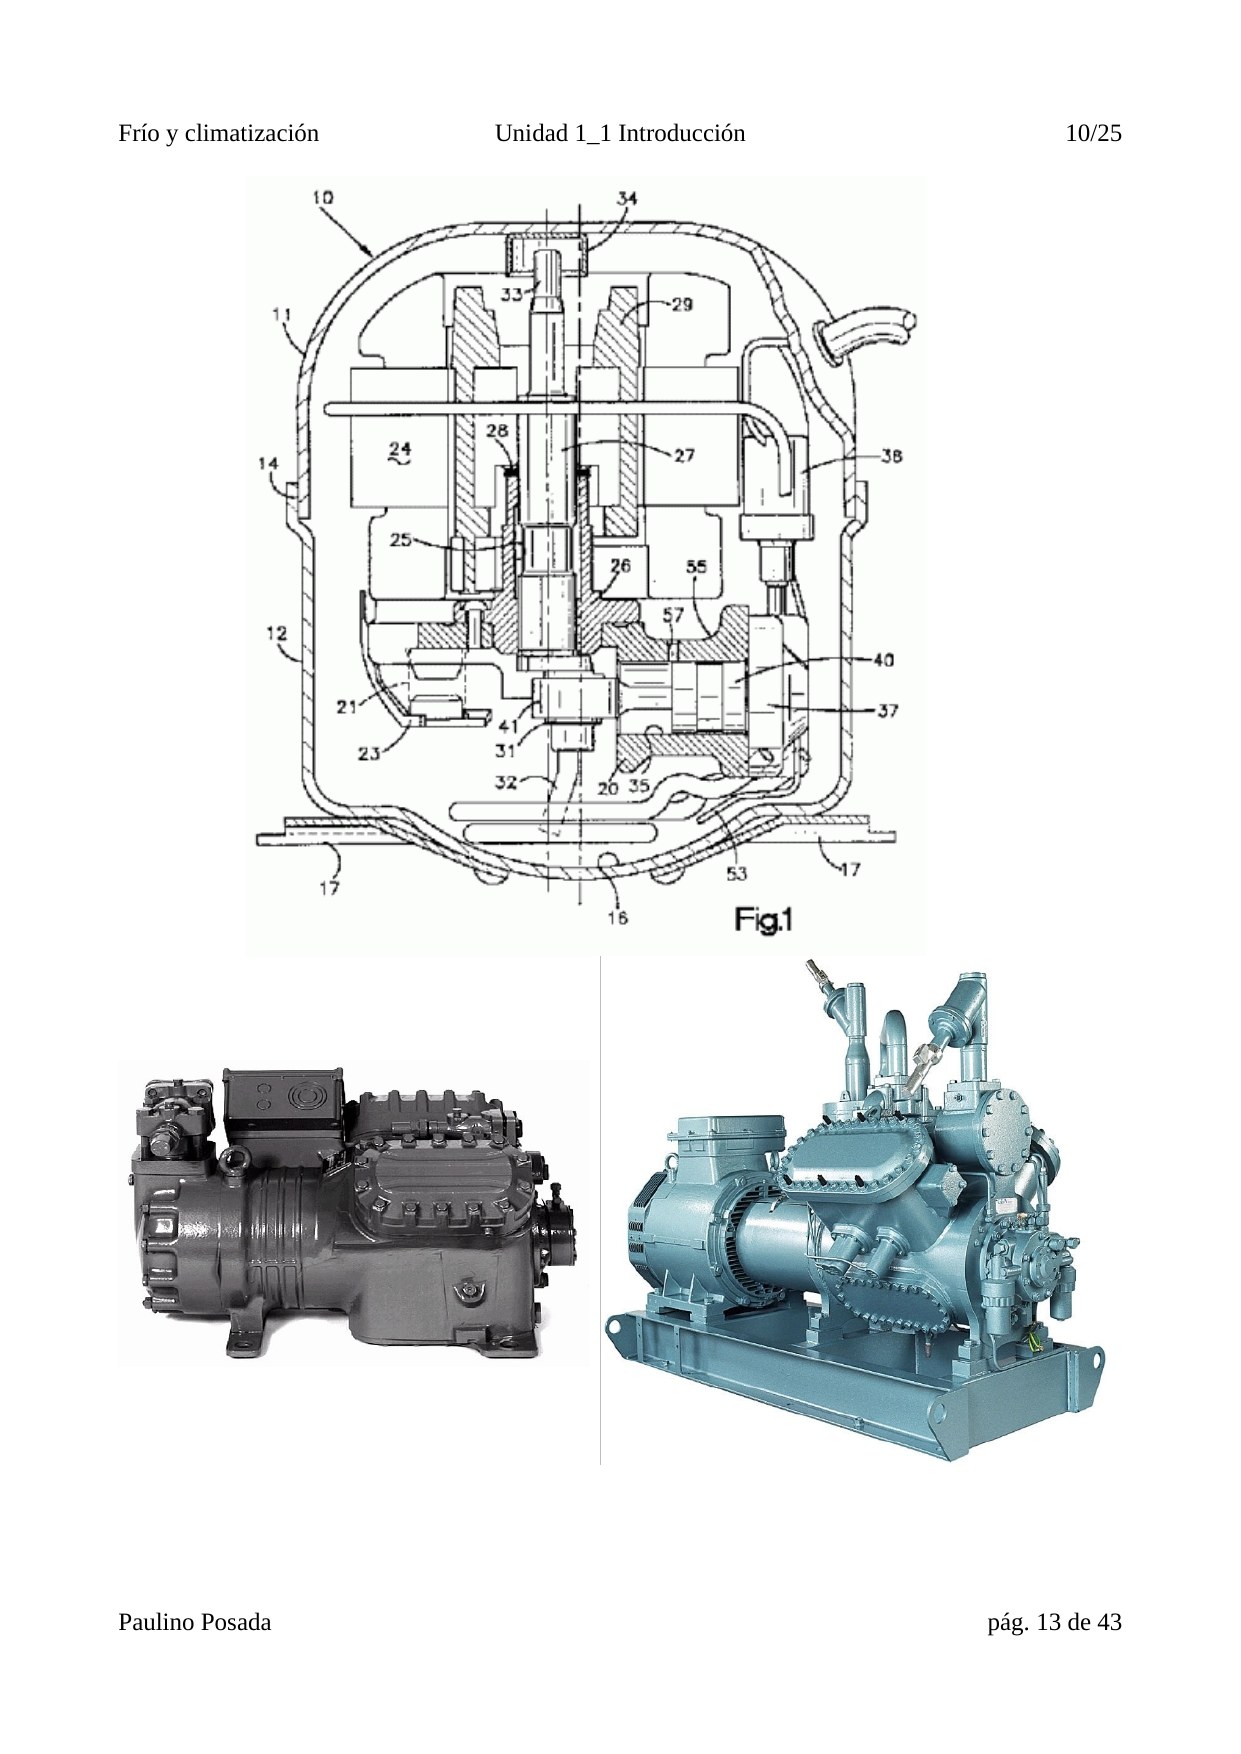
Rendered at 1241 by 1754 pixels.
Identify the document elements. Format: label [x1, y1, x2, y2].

picture [233, 176, 1122, 1469]
picture [118, 1060, 592, 1373]
